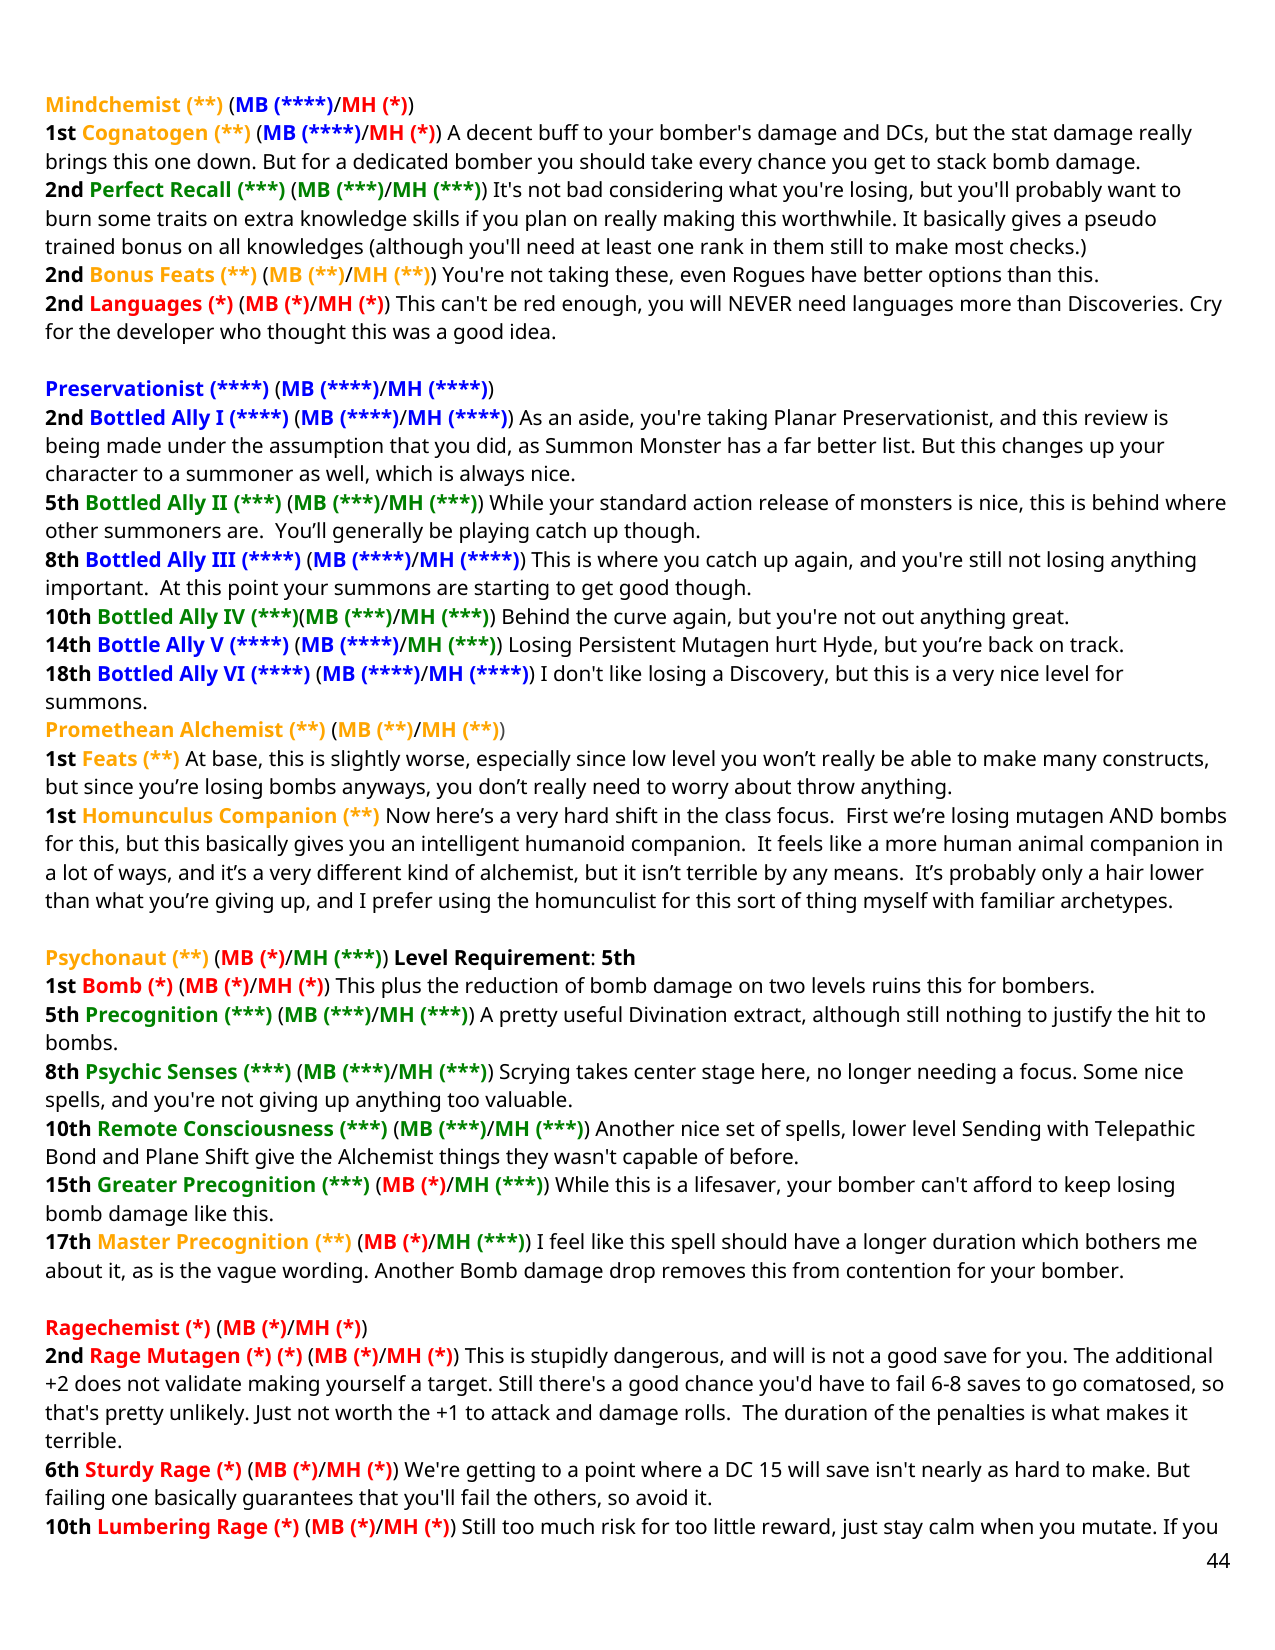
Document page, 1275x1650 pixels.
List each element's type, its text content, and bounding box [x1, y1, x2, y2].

text 1st Cognatogen (**) (MB (****)/MH (*)) A decent buff to your bomber's damage and DCs, but the stat damage really brings this one down. But for a dedicated bomber you should take every chance you get to stack bomb damage. [45, 118, 1230, 175]
text Ragechemist (*) (MB (*)/MH (*)) [45, 1313, 1230, 1341]
text 10th Remote Consciousness (***) (MB (***)/MH (***)) Another nice set of spells, lower level Sending with Telepathic Bond and Plane Shift give the Alchemist things they wasn't capable of before. [45, 1114, 1230, 1171]
text 6th Sturdy Rage (*) (MB (*)/MH (*)) We're getting to a point where a DC 15 will save isn't nearly as hard to make. But failing one basically guarantees that you'll fail the others, so avoid it. [45, 1455, 1230, 1512]
text 2nd Perfect Recall (***) (MB (***)/MH (***)) It's not bad considering what you're losing, but you'll probably want to burn some traits on extra knowledge skills if you plan on really making this worthwhile. It basically gives a pseudo trained bonus on all knowledges (although you'll need at least one rank in them still to make most checks.) [45, 175, 1230, 261]
text Preservationist (****) (MB (****)/MH (****)) [45, 374, 1230, 403]
text 2nd Rage Mutagen (*) (*) (MB (*)/MH (*)) This is stupidly dangerous, and will is not a good save for you. The additional +2 does not validate making yourself a target. Still there's a good chance you'd have to fail 6-8 saves to go comatosed, so that's pretty unlikely. Just not worth the +1 to attack and damage rolls. The duration of the penalties is what makes it terrible. [45, 1341, 1230, 1455]
text 2nd Bottled Ally I (****) (MB (****)/MH (****)) As an aside, you're taking Planar Preservationist, and this review is being made under the assumption that you did, as Summon Monster has a far better list. But this changes up your character to a summoner as well, which is always nice. [45, 403, 1230, 488]
text 2nd Bonus Feats (**) (MB (**)/MH (**)) You're not taking these, even Rogues have better options than this. [45, 261, 1230, 289]
text 8th Psychic Senses (***) (MB (***)/MH (***)) Scrying takes center stage here, no longer needing a focus. Some nice spells, and you're not giving up anything too valuable. [45, 1057, 1230, 1114]
text 18th Bottled Ally VI (****) (MB (****)/MH (****)) I don't like losing a Discovery, but this is a very nice level for summons. [45, 659, 1230, 716]
text 10th Lumbering Rage (*) (MB (*)/MH (*)) Still too much risk for too little reward, just stay calm when you mutate. If you [45, 1512, 1230, 1540]
text Mindchemist (**) (MB (****)/MH (*)) [45, 90, 1230, 118]
text 5th Precognition (***) (MB (***)/MH (***)) A pretty useful Divination extract, although still nothing to justify the hit to bombs. [45, 1000, 1230, 1057]
text 15th Greater Precognition (***) (MB (*)/MH (***)) While this is a lifesaver, your bomber can't afford to keep losing bomb damage like this. [45, 1171, 1230, 1227]
text 1st Bomb (*) (MB (*)/MH (*)) This plus the reduction of bomb damage on two levels ruins this for bombers. [45, 971, 1230, 1000]
text Promethean Alchemist (**) (MB (**)/MH (**)) [45, 716, 1230, 744]
text 2nd Languages (*) (MB (*)/MH (*)) This can't be red enough, you will NEVER need languages more than Discoveries. Cry for the developer who thought this was a good idea. [45, 289, 1230, 346]
text 1st Homunculus Companion (**) Now here’s a very hard shift in the class focus. First we’re losing mutagen AND bombs for this, but this basically gives you an intelligent humanoid companion. It feels like a more human animal companion in a lot of ways, and it’s a very different kind of alchemist, but it isn’t terrible by any means. It’s probably only a hair lower than what you’re giving up, and I prefer using the homunculist for this sort of thing myself with familiar archetypes. [45, 801, 1230, 914]
text 14th Bottle Ally V (****) (MB (****)/MH (***)) Losing Persistent Mutagen hurt Hyde, but you’re back on track. [45, 630, 1230, 659]
text 1st Feats (**) At base, this is slightly worse, especially since low level you won’t really be able to make many constructs, but since you’re losing bombs anyways, you don’t really need to worry about throw anything. [45, 744, 1230, 801]
text 8th Bottled Ally III (****) (MB (****)/MH (****)) This is where you catch up again, and you're still not losing anything important. At this point your summons are starting to get good though. [45, 545, 1230, 602]
text 10th Bottled Ally IV (***)(MB (***)/MH (***)) Behind the curve again, but you're not out anything great. [45, 602, 1230, 630]
text 5th Bottled Ally II (***) (MB (***)/MH (***)) While your standard action release of monsters is nice, this is behind where other summoners are. You’ll generally be playing catch up though. [45, 488, 1230, 545]
text 17th Master Precognition (**) (MB (*)/MH (***)) I feel like this spell should have a longer duration which bothers me about it, as is the vague wording. Another Bomb damage drop removes this from contention for your bomber. [45, 1227, 1230, 1284]
text Psychonaut (**) (MB (*)/MH (***)) Level Requirement: 5th [45, 943, 1230, 971]
